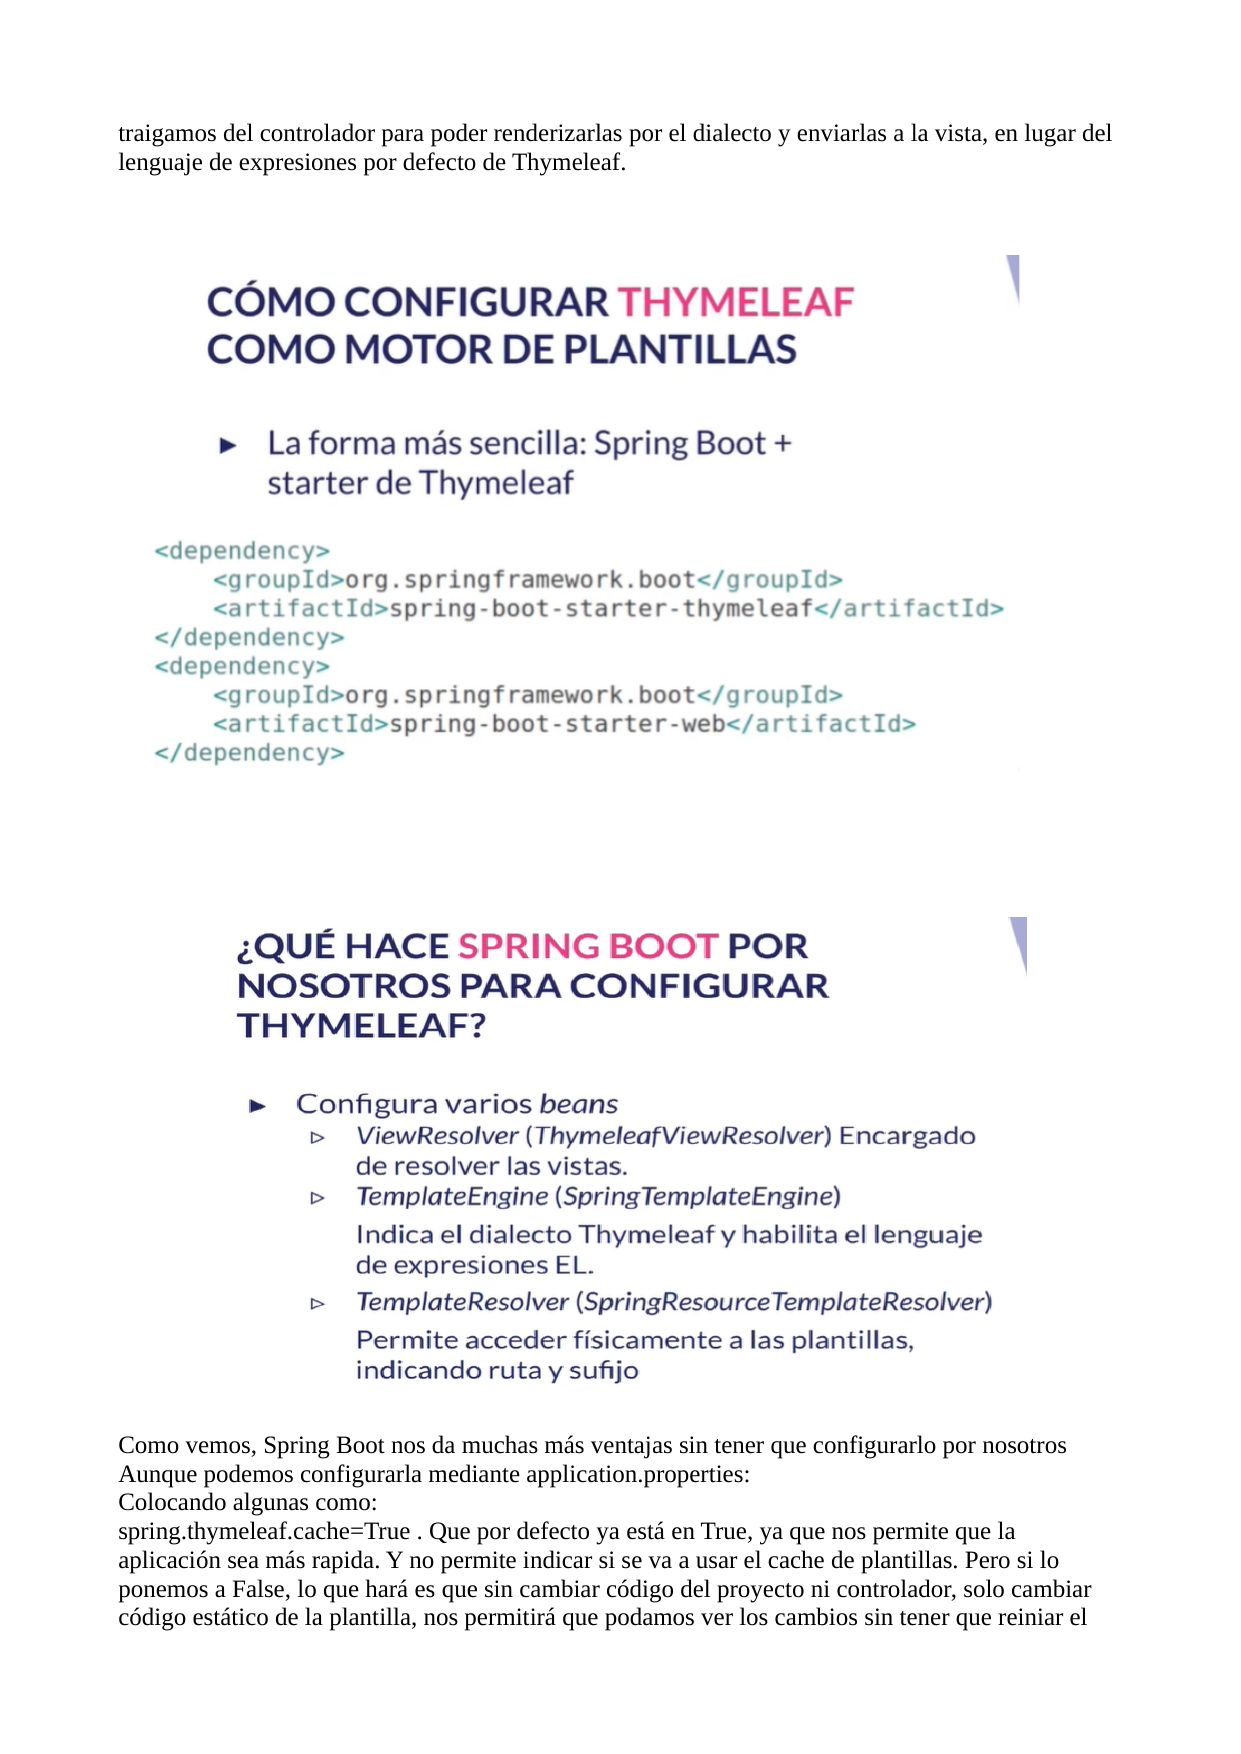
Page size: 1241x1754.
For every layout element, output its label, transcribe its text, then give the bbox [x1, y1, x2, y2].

text Colocando algunas como: [118, 1487, 1122, 1516]
text traigamos del controlador para poder renderizarlas por el dialecto y enviarlas a la vista, en lugar del lenguaje de expresiones por defecto de Thymeleaf. [118, 118, 1122, 176]
text spring.thymeleaf.cache=True . Que por defecto ya está en True, ya que nos permite que la aplicación sea más rapida. Y no permite indicar si se va a usar el cache de plantillas. Pero si lo ponemos a False, lo que hará es que sin cambiar código del proyecto ni controlador, solo cambiar código estático de la plantilla, nos permitirá que podamos ver los cambios sin tener que reiniar el [118, 1516, 1122, 1631]
text Como vemos, Spring Boot nos da muchas más ventajas sin tener que configurarlo por nosotros Aunque podemos configurarla mediante application.properties: [118, 1430, 1122, 1487]
